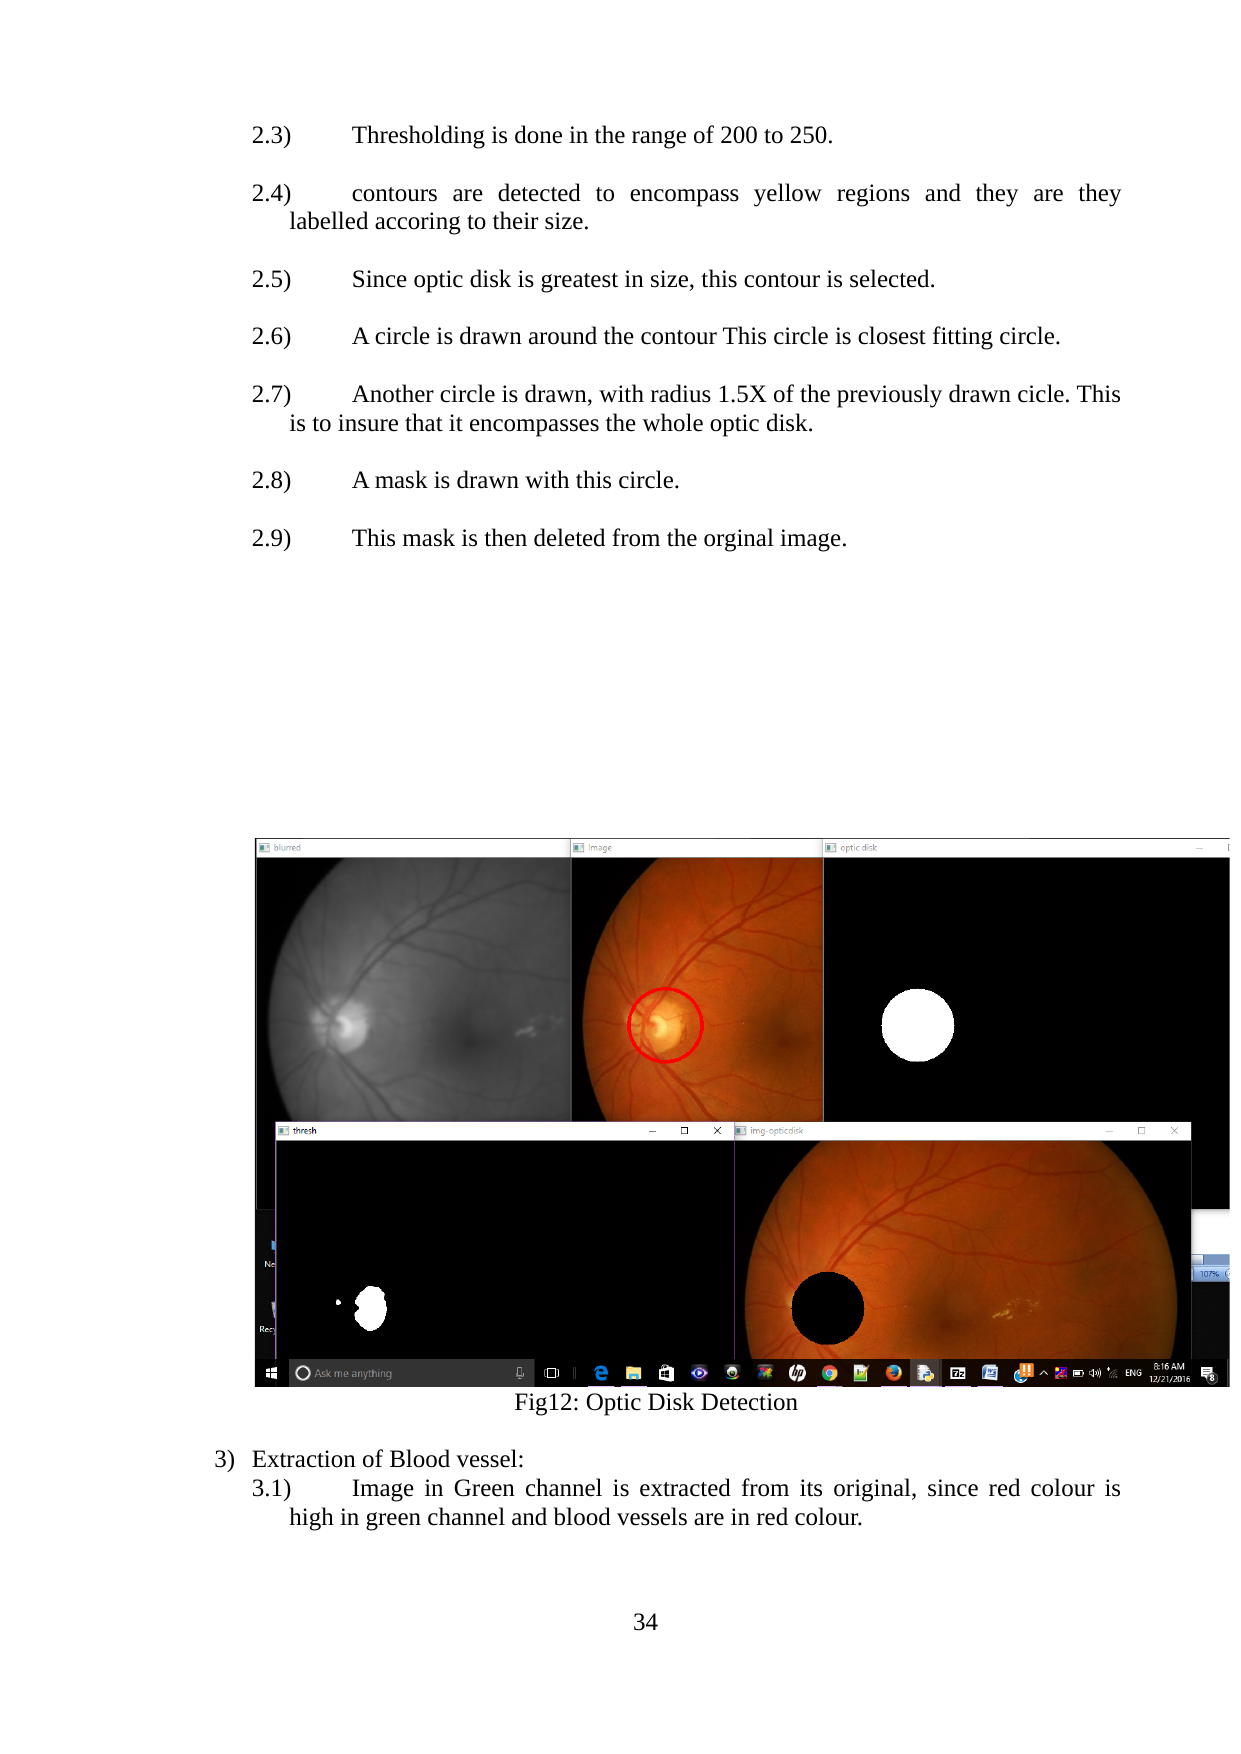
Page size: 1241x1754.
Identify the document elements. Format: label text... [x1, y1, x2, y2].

list A circle is drawn around the contour This circle is closest fitting circle. [252, 321, 1122, 350]
list A mask is drawn with this circle. [252, 465, 1122, 494]
list contours are detected to encompass yellow regions and they are they labelled accoring to their size. [252, 178, 1122, 235]
list Extraction of Blood vessel: [214, 1444, 1122, 1473]
picture [254, 838, 1230, 1387]
list This mask is then deleted from the orginal image. [252, 523, 1122, 551]
list Image in Green channel is extracted from its original, since red colour is high in green channel and blood vessels are in red colour. [252, 1473, 1122, 1531]
list Fig12: Optic Disk Detection [477, 1387, 1122, 1416]
list Another circle is drawn, with radius 1.5X of the previously drawn cicle. This is to insure that it encompasses the whole optic disk. [252, 379, 1122, 436]
list Since optic disk is greatest in size, this contour is selected. [252, 264, 1122, 293]
list Thresholding is done in the range of 200 to 250. [252, 120, 1122, 149]
